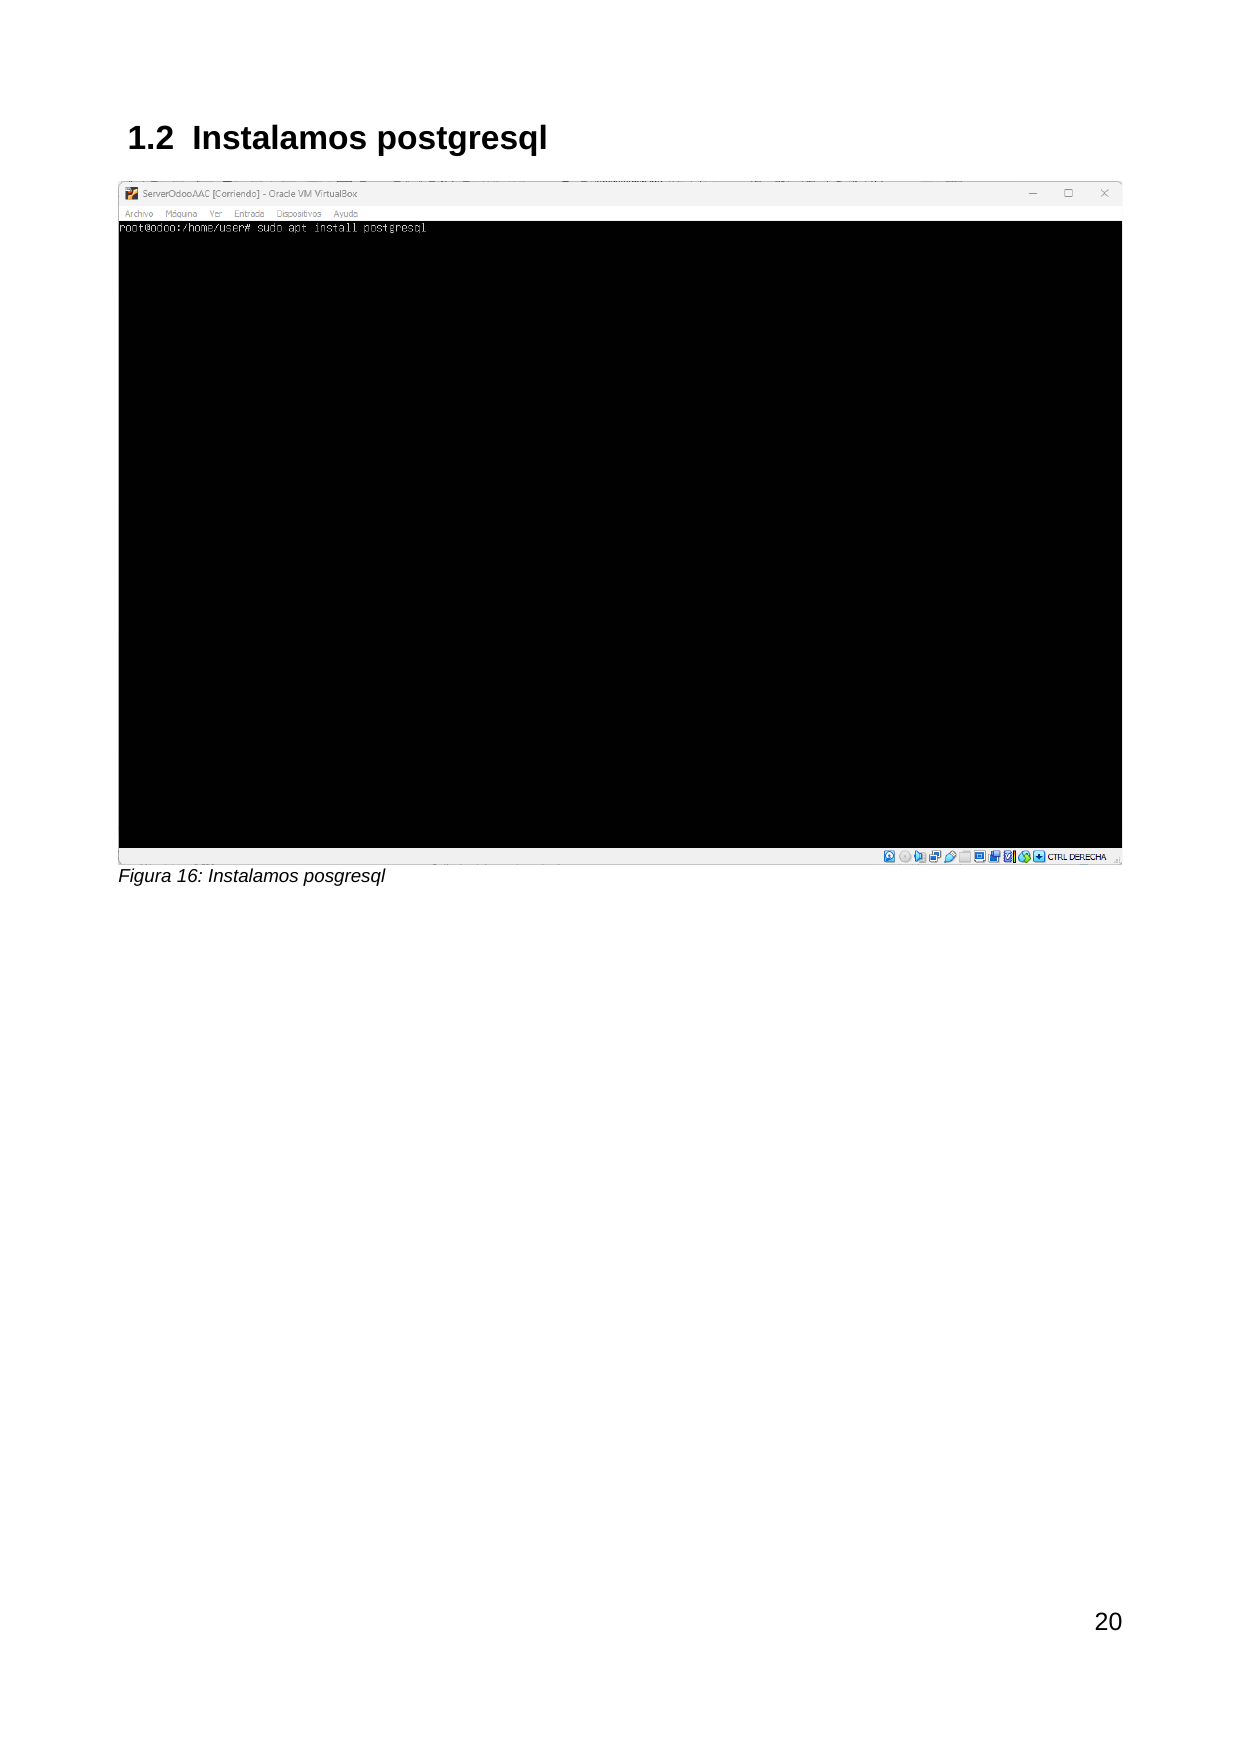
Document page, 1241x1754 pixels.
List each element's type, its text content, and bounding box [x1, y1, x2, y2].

picture [118, 181, 1123, 865]
subtitle Instalamos postgresql [118, 118, 1122, 157]
text Figura 16: Instalamos posgresql [118, 865, 1122, 886]
